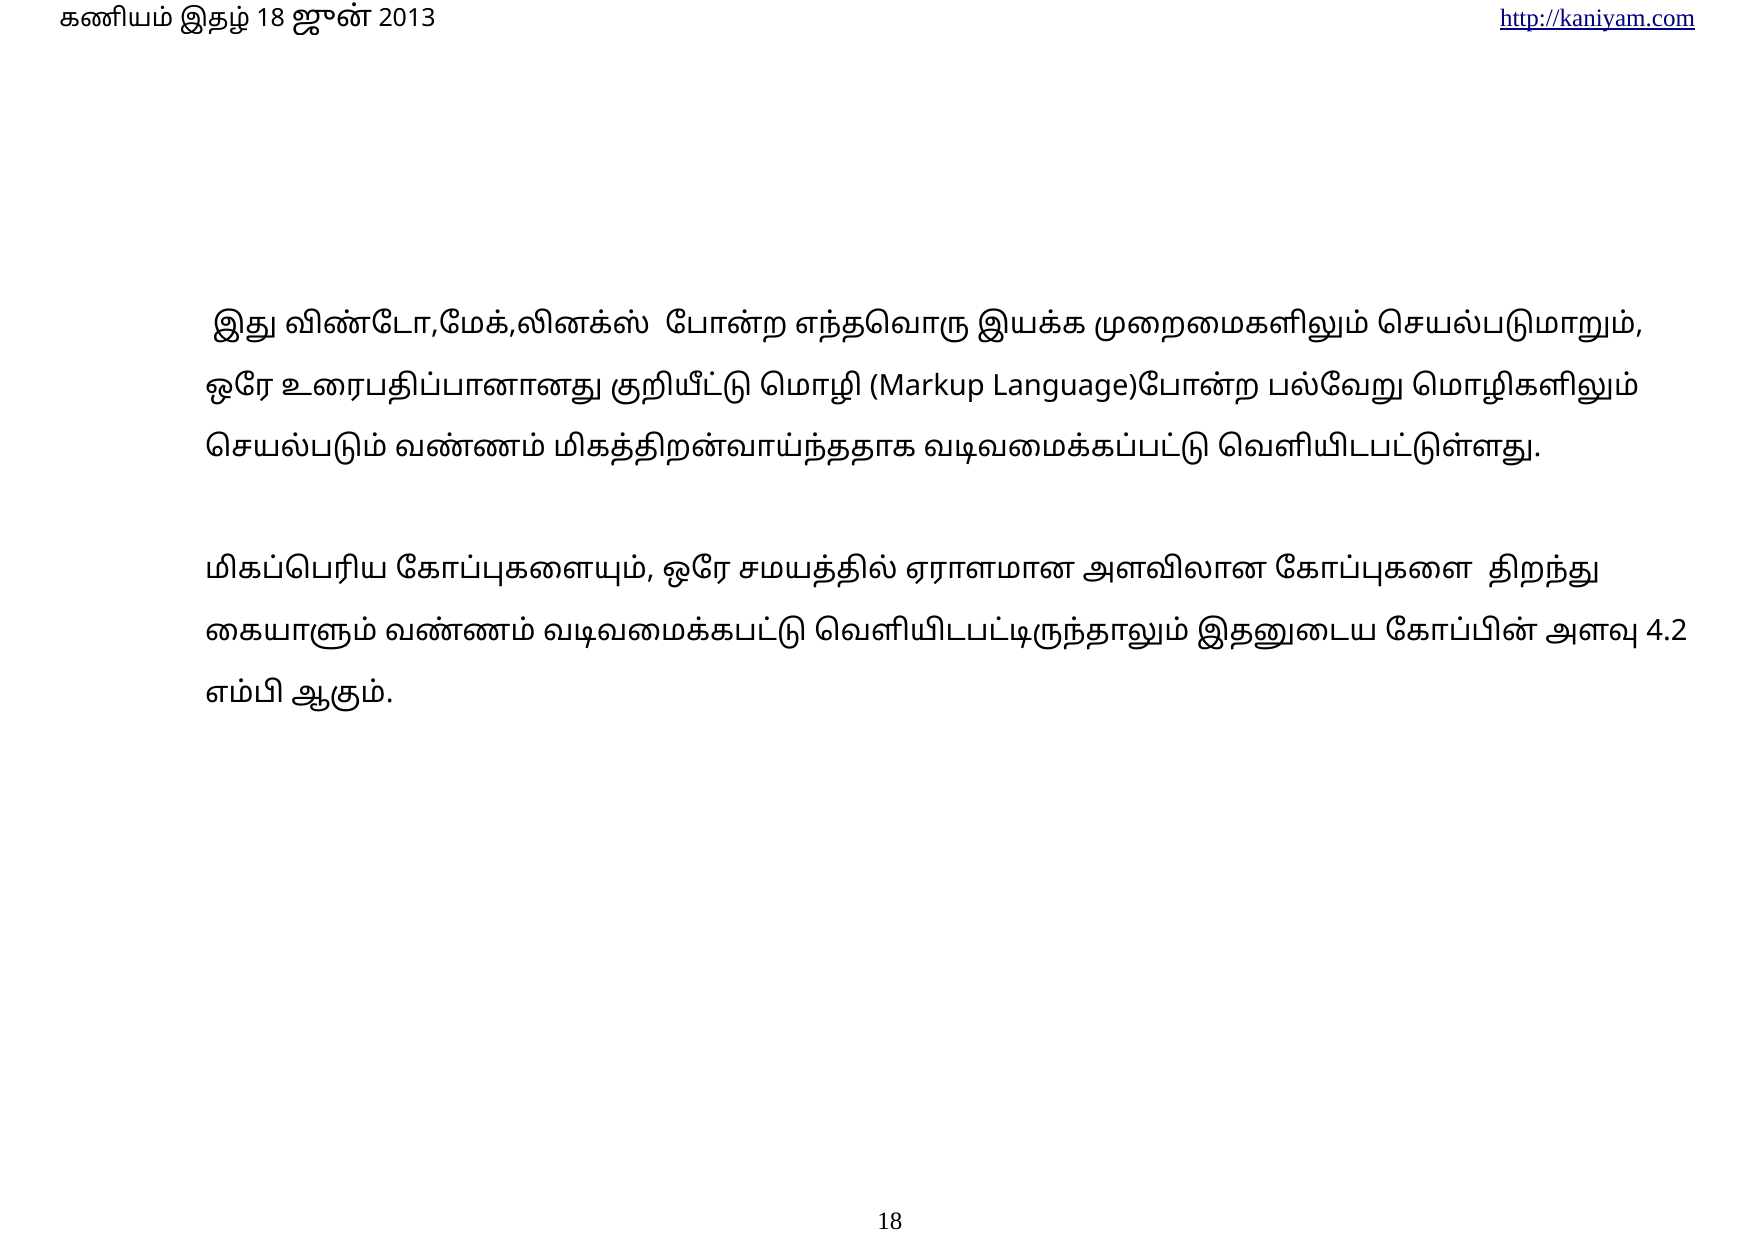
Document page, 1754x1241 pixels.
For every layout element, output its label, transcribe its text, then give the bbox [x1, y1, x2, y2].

text மிகப்பெரிய கோப்புகளையும், ஒரே சமயத்தில் ஏராளமான அளவிலான கோப்புகளை திறந்து கையாளும் வண்ணம் வடிவமைக்கபட்டு வெளியிடபட்டிருந்தாலும் இதனுடைய கோப்பின் அளவு 4.2 எம்பி ஆகும். [205, 548, 1695, 713]
text இது விண்டோ,மேக்,லினக்ஸ் போன்ற எந்தவொரு இயக்க முறைமைகளிலும் செயல்படுமாறும், ஒரே உரைபதிப்பானானது குறியீட்டு மொழி (Markup Language)போன்ற பல்வேறு மொழிகளிலும் செயல்படும் வண்ணம் மிகத்திறன்வாய்ந்ததாக வடிவமைக்கப்பட்டு வெளியிடபட்டுள்ளது. [205, 302, 1695, 467]
